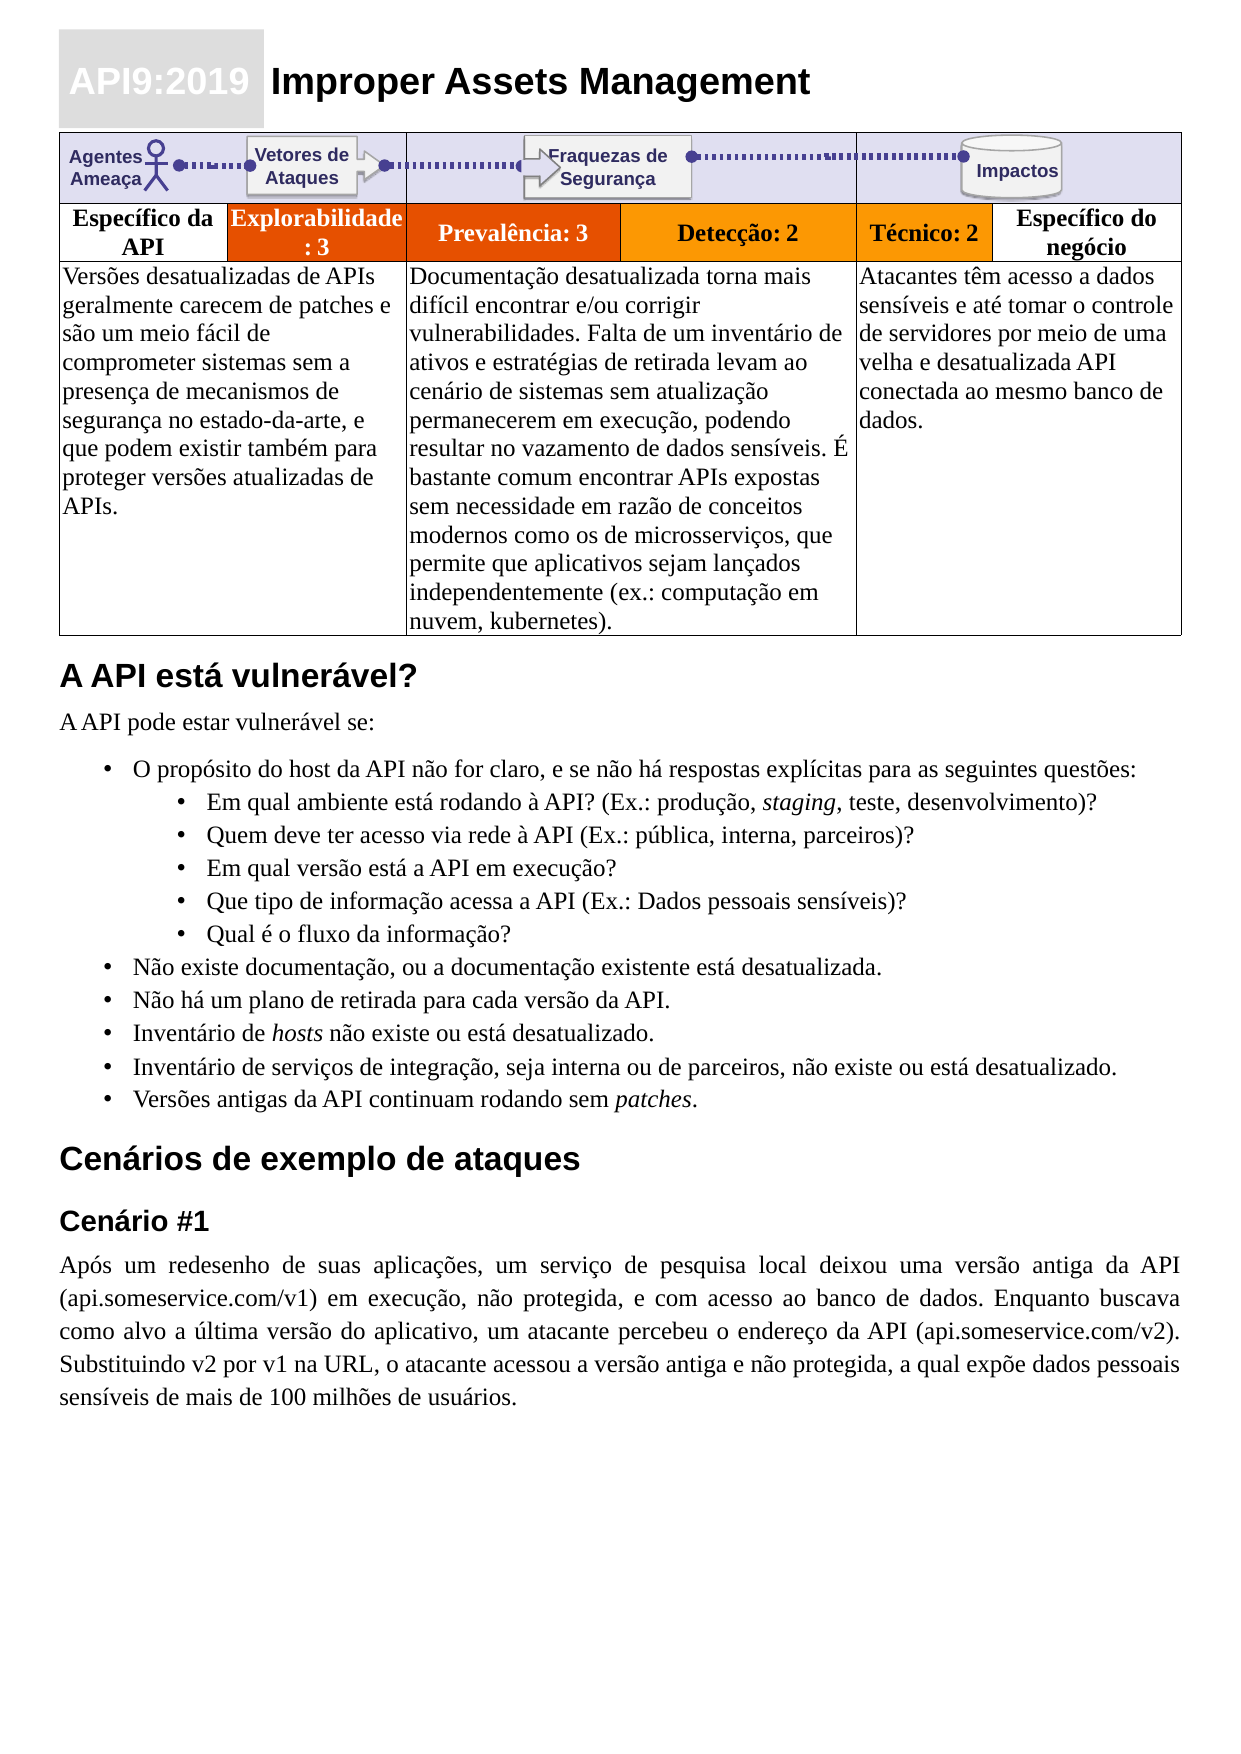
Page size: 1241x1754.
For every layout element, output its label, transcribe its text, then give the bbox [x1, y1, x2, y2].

list Não existe documentação, ou a documentação existente está desatualizada. [103, 952, 1181, 981]
table_header [992, 133, 1181, 203]
list Em qual ambiente está rodando à API? (Ex.: produção, staging, teste, desenvolvimento)? [177, 787, 1181, 816]
list Inventário de serviços de integração, seja interna ou de parceiros, não existe ou está desatualizado. [103, 1052, 1181, 1080]
list Qual é o fluxo da informação? [177, 919, 1181, 948]
list Não há um plano de retirada para cada versão da API. [103, 986, 1181, 1014]
table_cell Específico da API [60, 204, 227, 261]
table_cell Técnico: 2 [857, 204, 992, 261]
list Inventário de hosts não existe ou está desatualizado. [103, 1018, 1181, 1047]
table_cell Específico do negócio [993, 204, 1181, 261]
table_cell Prevalência: 3 [407, 204, 620, 261]
list Que tipo de informação acessa a API (Ex.: Dados pessoais sensíveis)? [177, 886, 1181, 915]
list Versões antigas da API continuam rodando sem patches. [103, 1084, 1181, 1113]
table_header [60, 133, 227, 203]
list Em qual versão está a API em execução? [177, 853, 1181, 882]
list O propósito do host da API não for claro, e se não há respostas explícitas para as seguintes questões: [103, 754, 1181, 783]
table_cell Explorabilidade: 3 [228, 204, 406, 261]
table_header [857, 133, 992, 203]
subtitle A API está vulnerável? [59, 656, 1181, 694]
table_header [620, 133, 856, 203]
table_header [227, 133, 406, 203]
subtitle Cenários de exemplo de ataques [59, 1138, 1181, 1177]
text Após um redesenho de suas aplicações, um serviço de pesquisa local deixou uma versão antiga da API (api.someservice.com/v1) em execução, não protegida, e com acesso ao banco de dados. Enquanto buscava como alvo a última versão do aplicativo, um atacante percebeu o endereço da API (api.someservice.com/v2). Substituindo v2 por v1 na URL, o atacante acessou a versão antiga e não protegida, a qual expõe dados pessoais sensíveis de mais de 100 milhões de usuários. [59, 1250, 1181, 1411]
text A API pode estar vulnerável se: [59, 707, 1181, 736]
table_cell Atacantes têm acesso a dados sensíveis e até tomar o controle de servidores por meio de uma velha e desatualizada API conectada ao mesmo banco de dados. [857, 262, 1181, 635]
table_cell Documentação desatualizada torna mais difícil encontrar e/ou corrigir vulnerabilidades. Falta de um inventário de ativos e estratégias de retirada levam ao cenário de sistemas sem atualização permanecerem em execução, podendo resultar no vazamento de dados sensíveis. É bastante comum encontrar APIs expostas sem necessidade em razão de conceitos modernos como os de microsserviços, que permite que aplicativos sejam lançados independentemente (ex.: computação em nuvem, kubernetes). [407, 262, 856, 635]
table_header [407, 133, 620, 203]
table_cell Versões desatualizadas de APIs geralmente carecem de patches e são um meio fácil de comprometer sistemas sem a presença de mecanismos de segurança no estado-da-arte, e que podem existir também para proteger versões atualizadas de APIs. [60, 262, 406, 635]
table_cell Detecção: 2 [621, 204, 856, 261]
subtitle Cenário #1 [59, 1204, 1181, 1238]
list Quem deve ter acesso via rede à API (Ex.: pública, interna, parceiros)? [177, 820, 1181, 849]
